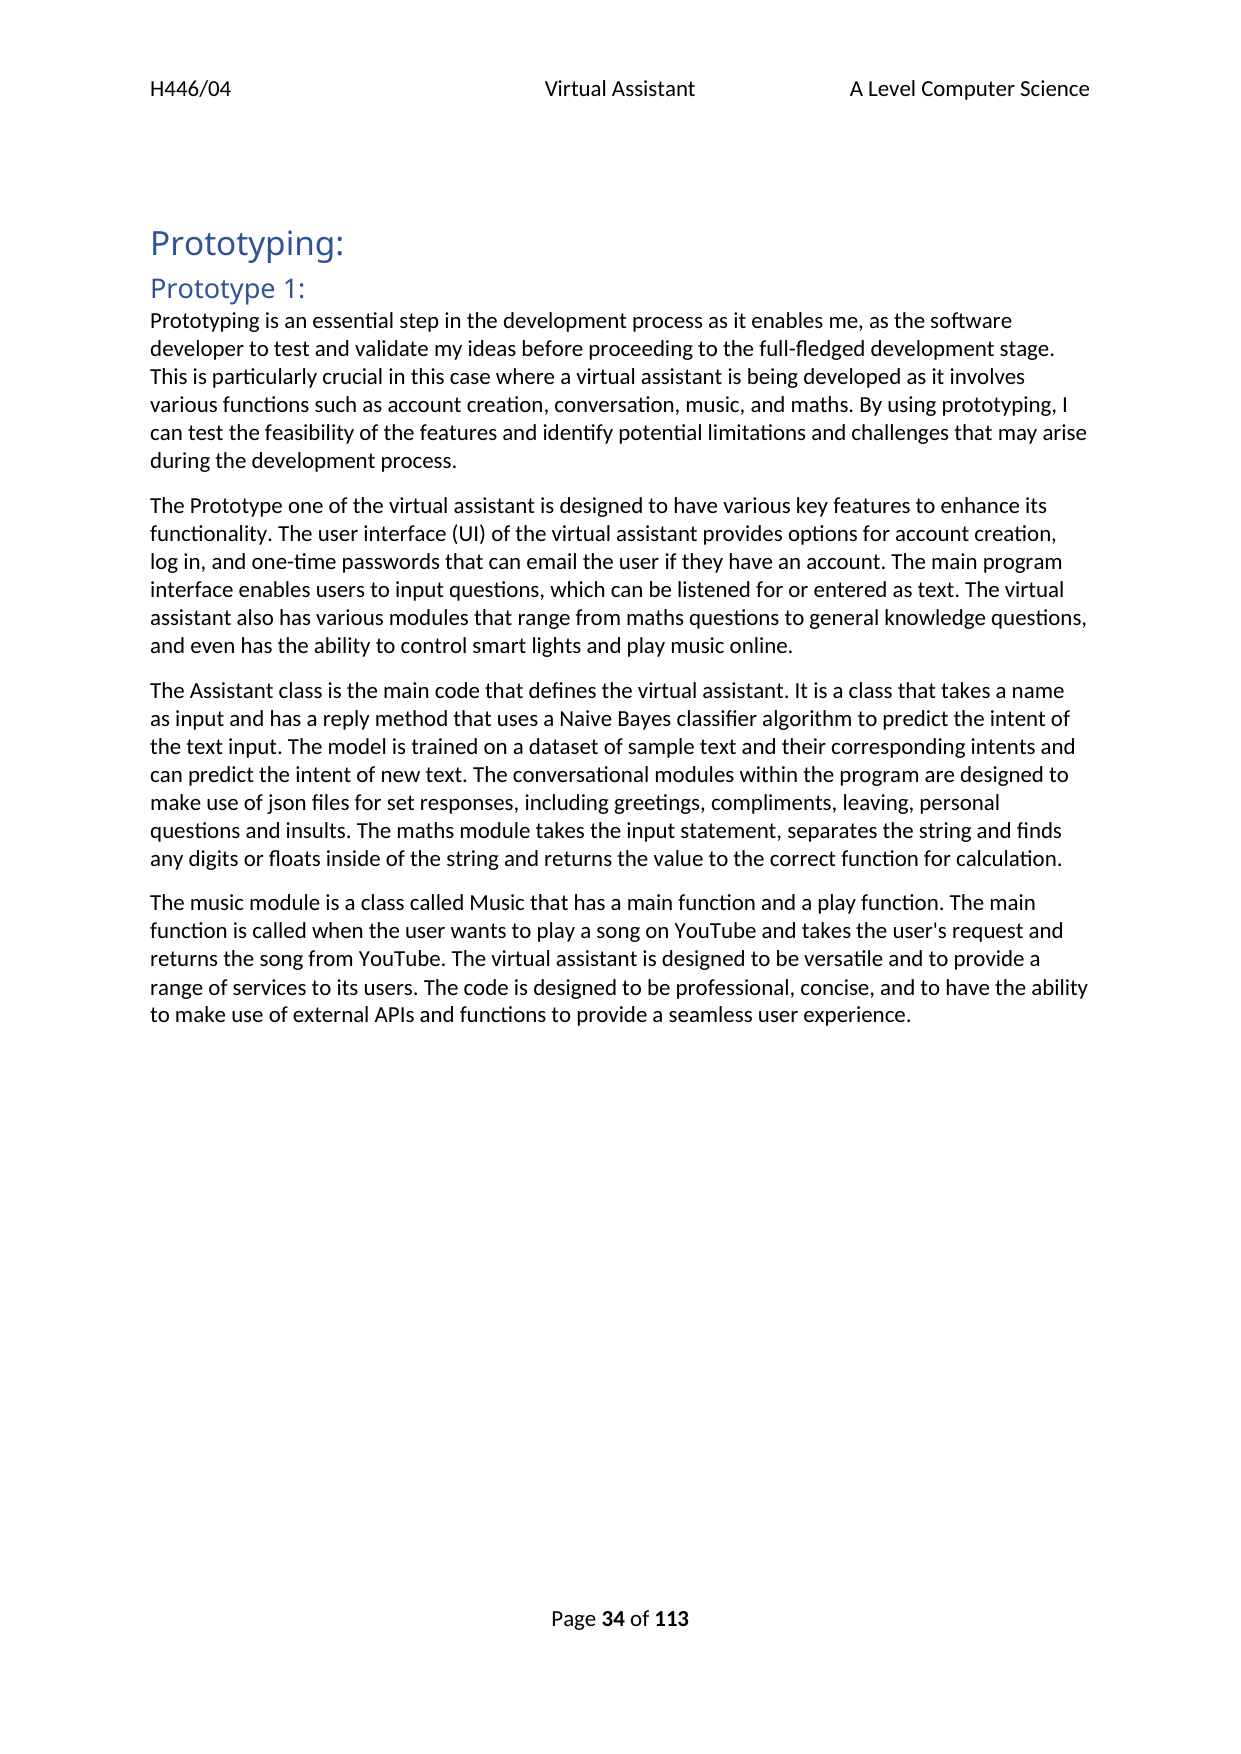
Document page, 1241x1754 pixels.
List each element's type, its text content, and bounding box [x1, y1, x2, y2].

text Prototyping is an essential step in the development process as it enables me, as the software developer to test and validate my ideas before proceeding to the full-fledged development stage. This is particularly crucial in this case where a virtual assistant is being developed as it involves various functions such as account creation, conversation, music, and maths. By using prototyping, I can test the feasibility of the features and identify potential limitations and challenges that may arise during the development process. [150, 306, 1090, 474]
subtitle Prototyping: [150, 220, 1090, 265]
text The Assistant class is the main code that defines the virtual assistant. It is a class that takes a name as input and has a reply method that uses a Naive Bayes classifier algorithm to predict the intent of the text input. The model is trained on a dataset of sample text and their corresponding intents and can predict the intent of new text. The conversational modules within the program are designed to make use of json files for set responses, including greetings, compliments, leaving, personal questions and insults. The maths module takes the input statement, separates the string and finds any digits or floats inside of the string and returns the value to the correct function for calculation. [150, 676, 1090, 872]
text The Prototype one of the virtual assistant is designed to have various key features to enhance its functionality. The user interface (UI) of the virtual assistant provides options for account creation, log in, and one-time passwords that can email the user if they have an account. The main program interface enables users to input questions, which can be listened for or entered as text. The virtual assistant also has various modules that range from maths questions to general knowledge questions, and even has the ability to control smart lights and play music online. [150, 491, 1090, 659]
text The music module is a class called Music that has a main function and a play function. The main function is called when the user wants to play a song on YouTube and takes the user's request and returns the song from YouTube. The virtual assistant is designed to be versatile and to provide a range of services to its users. The code is designed to be professional, concise, and to have the ability to make use of external APIs and functions to provide a seamless user experience. [150, 888, 1090, 1029]
subtitle Prototype 1: [150, 269, 1090, 306]
